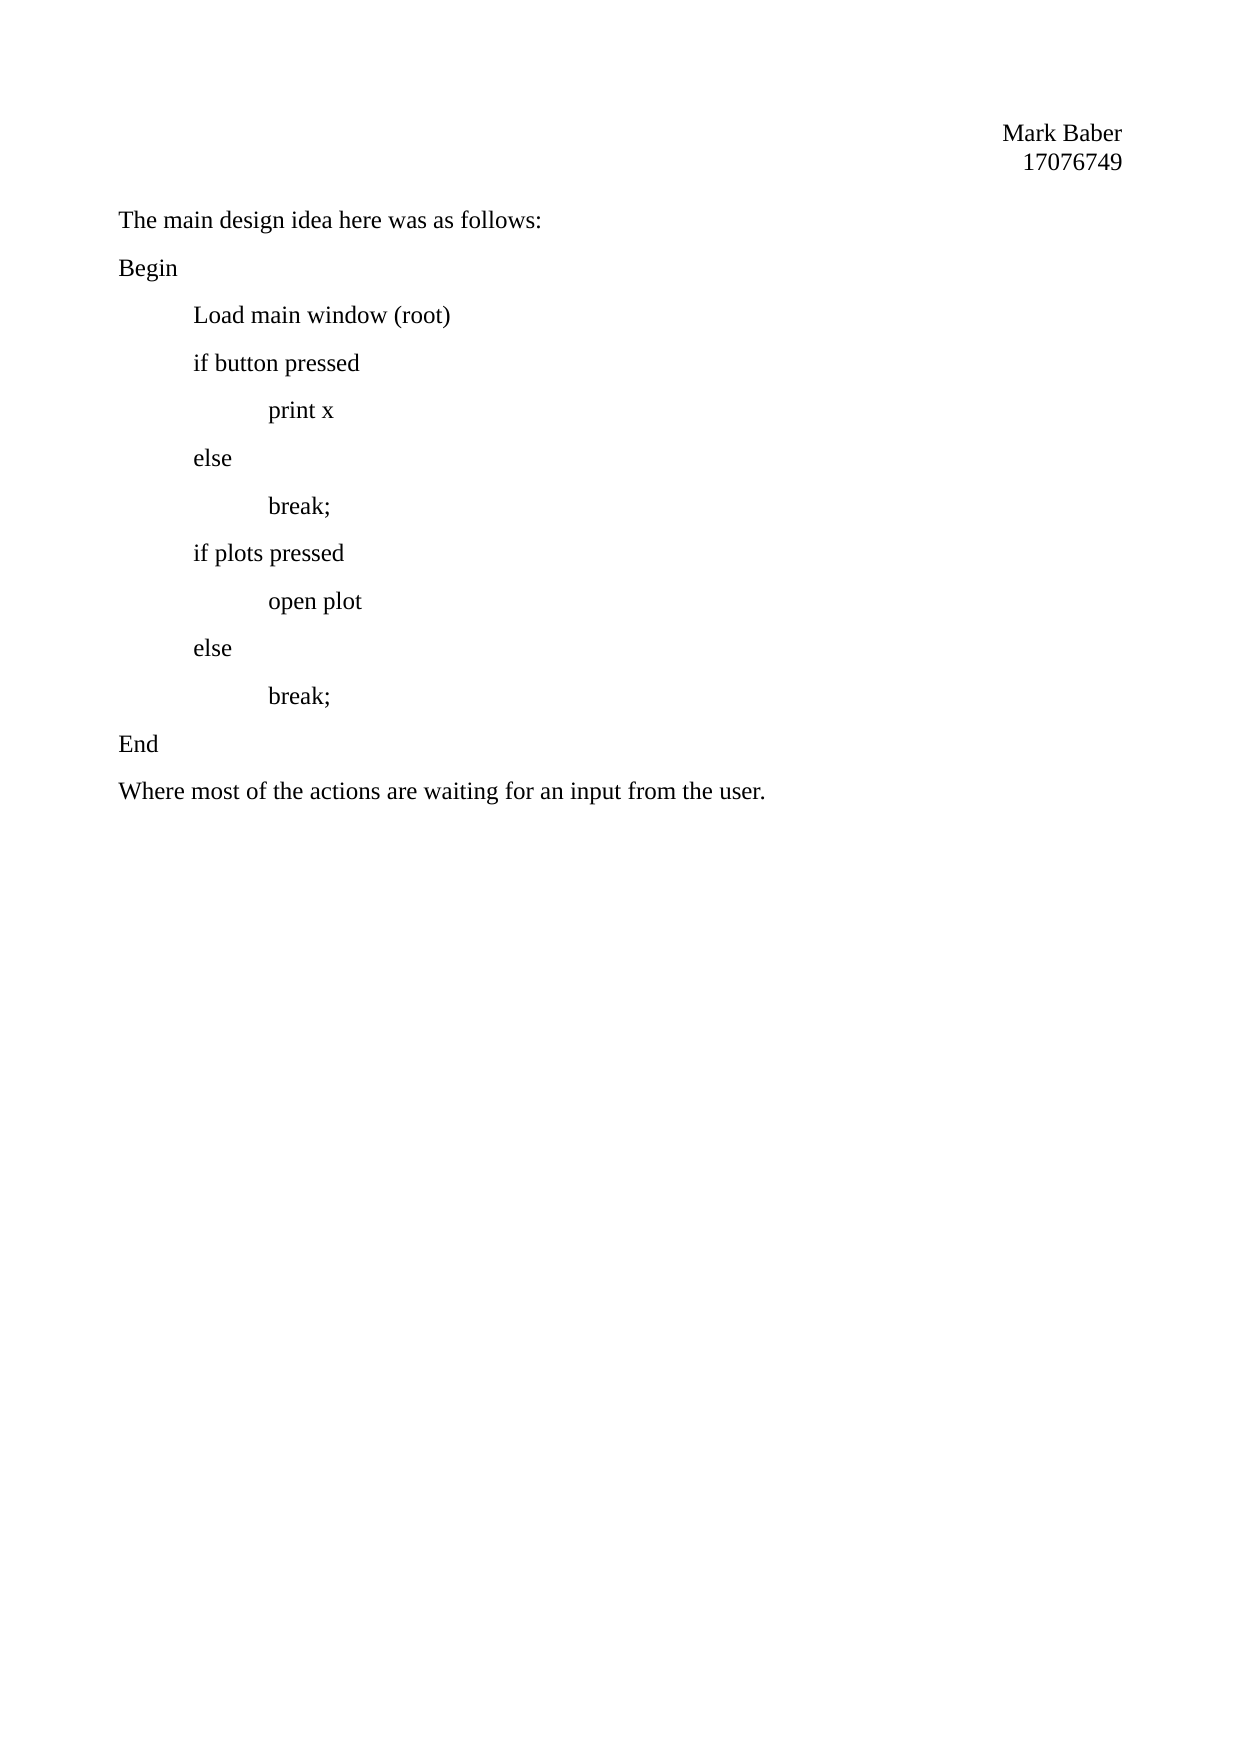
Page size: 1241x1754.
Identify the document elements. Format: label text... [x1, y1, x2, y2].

text if plots pressed [118, 538, 1122, 567]
text End [118, 729, 1122, 757]
text break; [118, 681, 1122, 710]
text if button pressed [118, 348, 1122, 377]
text open plot [118, 586, 1122, 615]
text else [118, 443, 1122, 472]
text Load main window (root) [118, 300, 1122, 329]
text Where most of the actions are waiting for an input from the user. [118, 776, 1122, 805]
text print x [118, 396, 1122, 424]
text The main design idea here was as follows: [118, 205, 1122, 234]
text break; [118, 491, 1122, 519]
text else [118, 633, 1122, 662]
text Begin [118, 253, 1122, 281]
